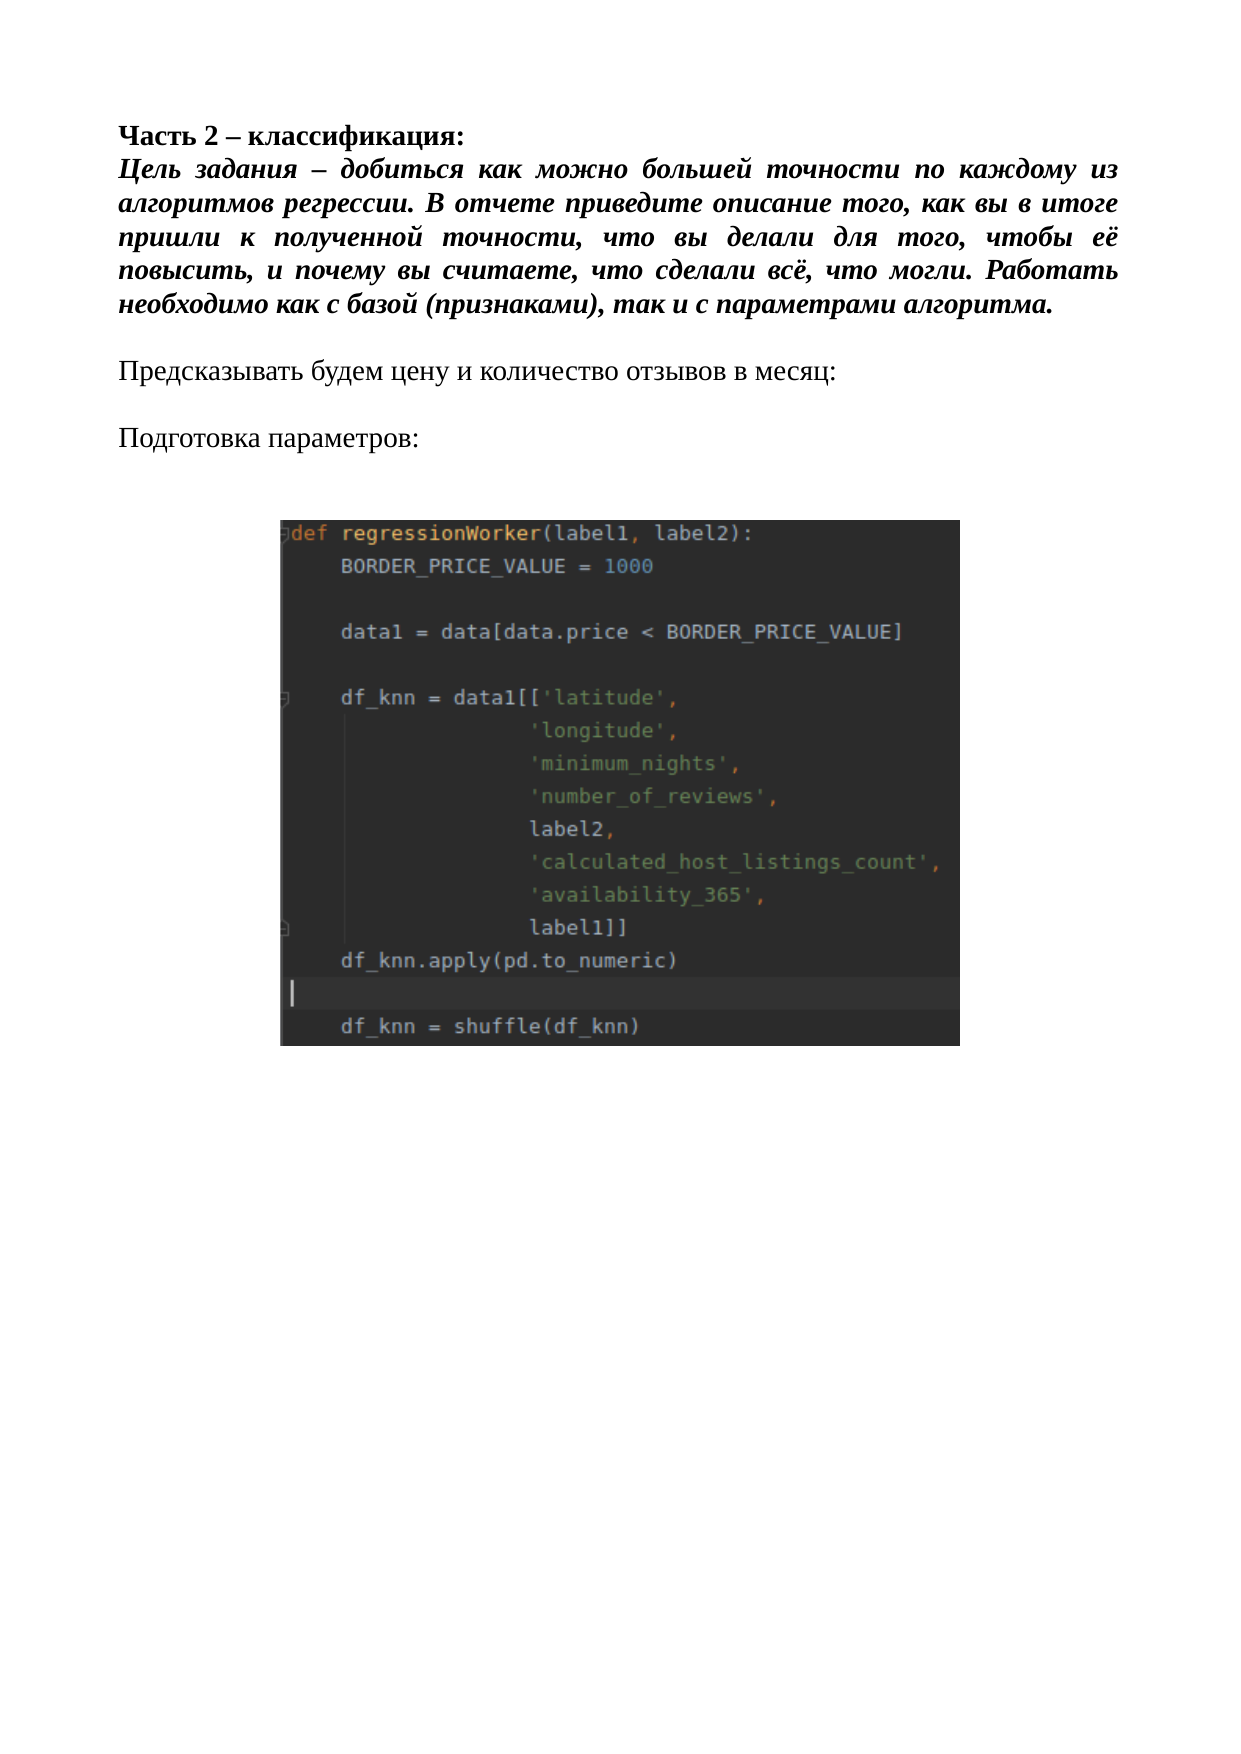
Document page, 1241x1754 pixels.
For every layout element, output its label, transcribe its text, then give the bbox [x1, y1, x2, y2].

text Предсказывать будем цену и количество отзывов в месяц: [118, 353, 1122, 386]
text Часть 2 – классификация: [118, 118, 1122, 152]
picture [280, 520, 960, 1046]
text Цель задания – добиться как можно большей точности по каждому из алгоритмов регрессии. В отчете приведите описание того, как вы в итоге пришли к полученной точности, что вы делали для того, чтобы её повысить, и почему вы считаете, что сделали всё, что могли. Работать необходимо как с базой (признаками), так и с параметрами алгоритма. [118, 152, 1122, 319]
text Подготовка параметров: [118, 420, 1122, 453]
